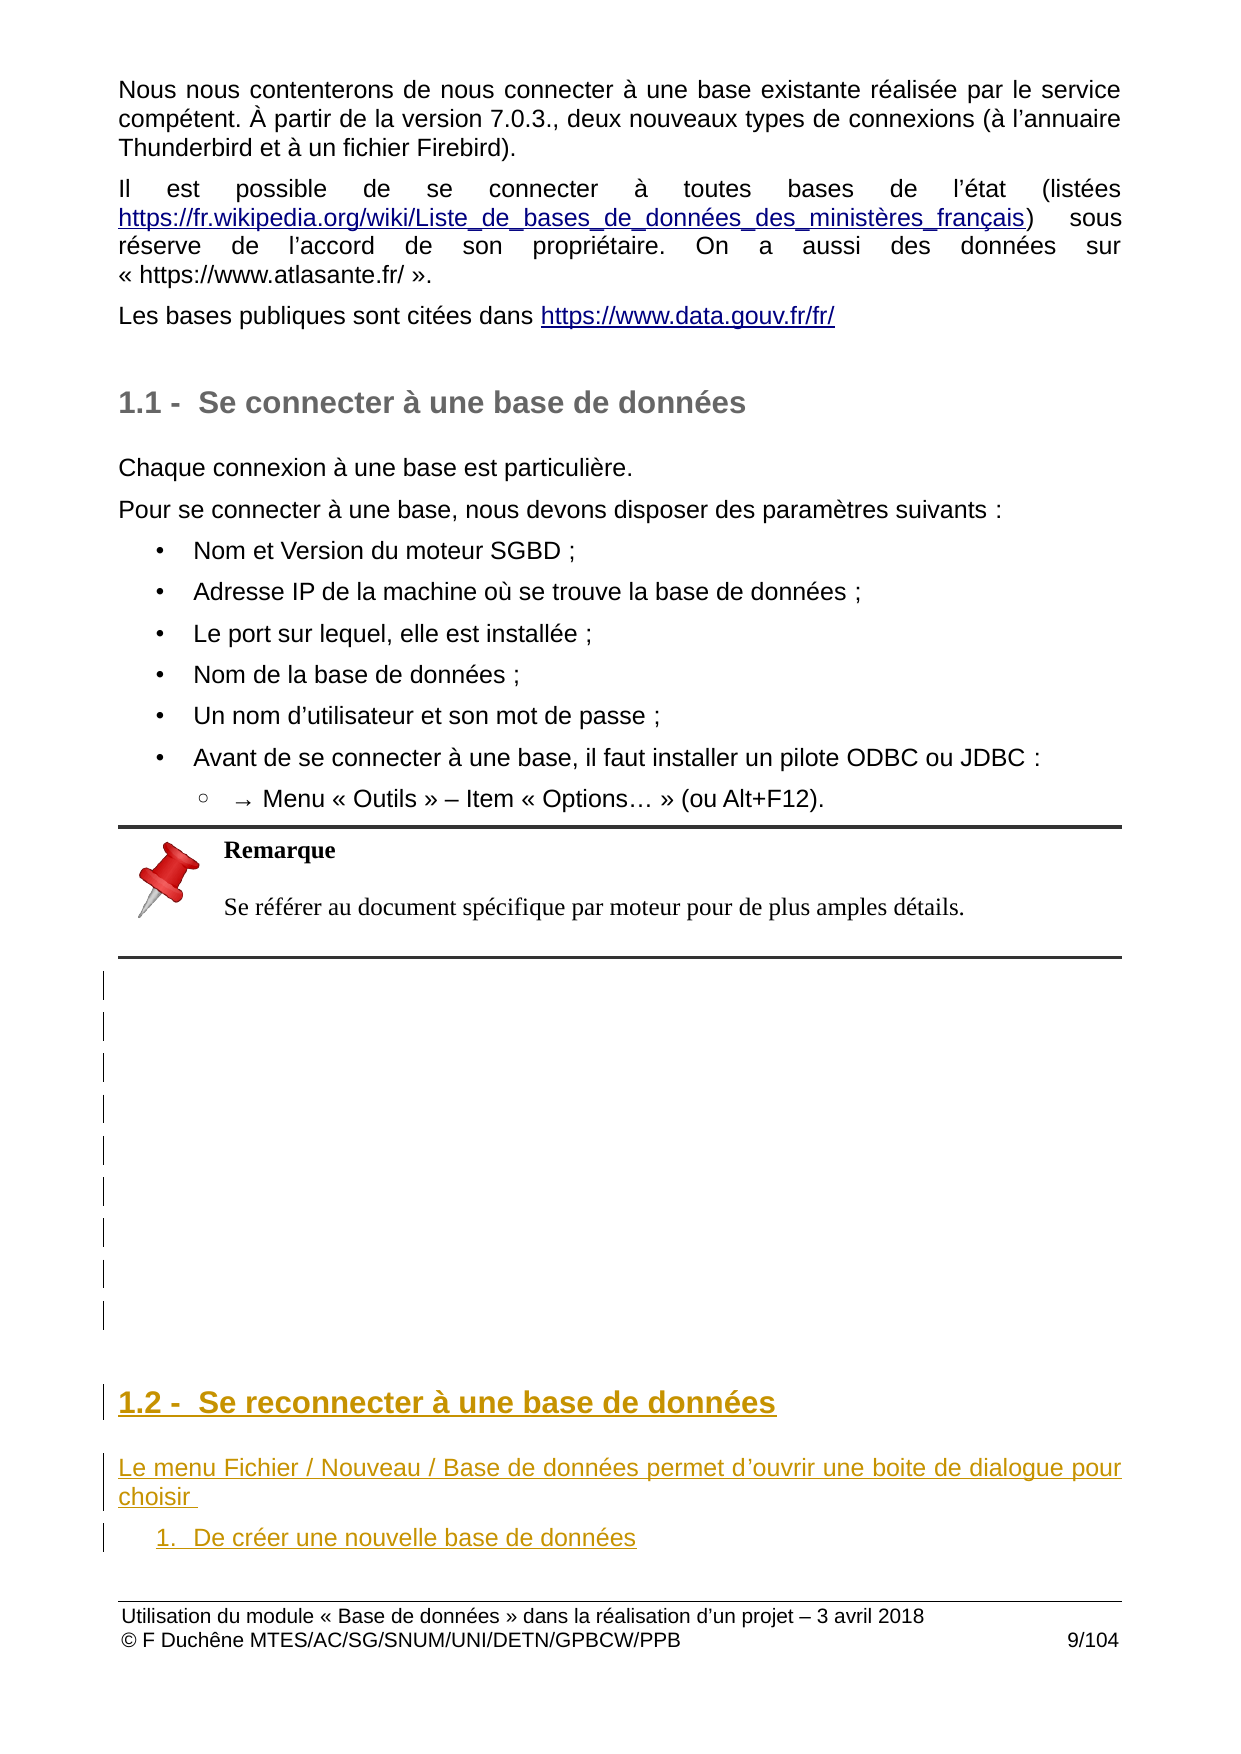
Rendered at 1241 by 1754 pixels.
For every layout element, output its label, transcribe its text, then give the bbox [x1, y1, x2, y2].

subtitle Se reconnecter à une base de données [118, 1384, 1122, 1420]
list Avant de se connecter à une base, il faut installer un pilote ODBC ou JDBC : [156, 743, 1122, 772]
text Pour se connecter à une base, nous devons disposer des paramètres suivants : [118, 495, 1122, 523]
table_header Remarque Se référer au document spécifique par moteur pour de plus amples détails. [218, 829, 1122, 956]
list → Menu « Outils » – Item « Options… » (ou Alt+F12). [193, 784, 1122, 813]
list Le port sur lequel, elle est installée ; [156, 619, 1122, 647]
list Un nom d’utilisateur et son mot de passe ; [156, 701, 1122, 730]
text Nous nous contenterons de nous connecter à une base existante réalisée par le service compétent. À partir de la version 7.0.3., deux nouveaux types de connexions (à l’annuaire Thunderbird et à un fichier Firebird). [118, 75, 1122, 161]
list Adresse IP de la machine où se trouve la base de données ; [156, 577, 1122, 606]
list Nom et Version du moteur SGBD ; [156, 536, 1122, 565]
text Chaque connexion à une base est particulière. [118, 453, 1122, 482]
text choisir [118, 1479, 1122, 1511]
text Les bases publiques sont citées dans https://www.data.gouv.fr/fr/ [118, 301, 1122, 330]
text Le menu Fichier / Nouveau / Base de données permet d’ouvrir une boite de dialogue pour [118, 1453, 1122, 1478]
list Nom de la base de données ; [156, 660, 1122, 689]
subtitle Se connecter à une base de données [118, 384, 1122, 420]
list De créer une nouvelle base de données [156, 1523, 1122, 1552]
table_header [118, 829, 218, 956]
text Il est possible de se connecter à toutes bases de l’état (listées https://fr.wikipedia.org/wiki/Liste_de_bases_de_données_des_ministères_français) sous réserve de l’accord de son propriétaire. On a aussi des données sur « https://www.atlasante.fr/ ». [118, 174, 1122, 289]
picture [123, 834, 213, 924]
